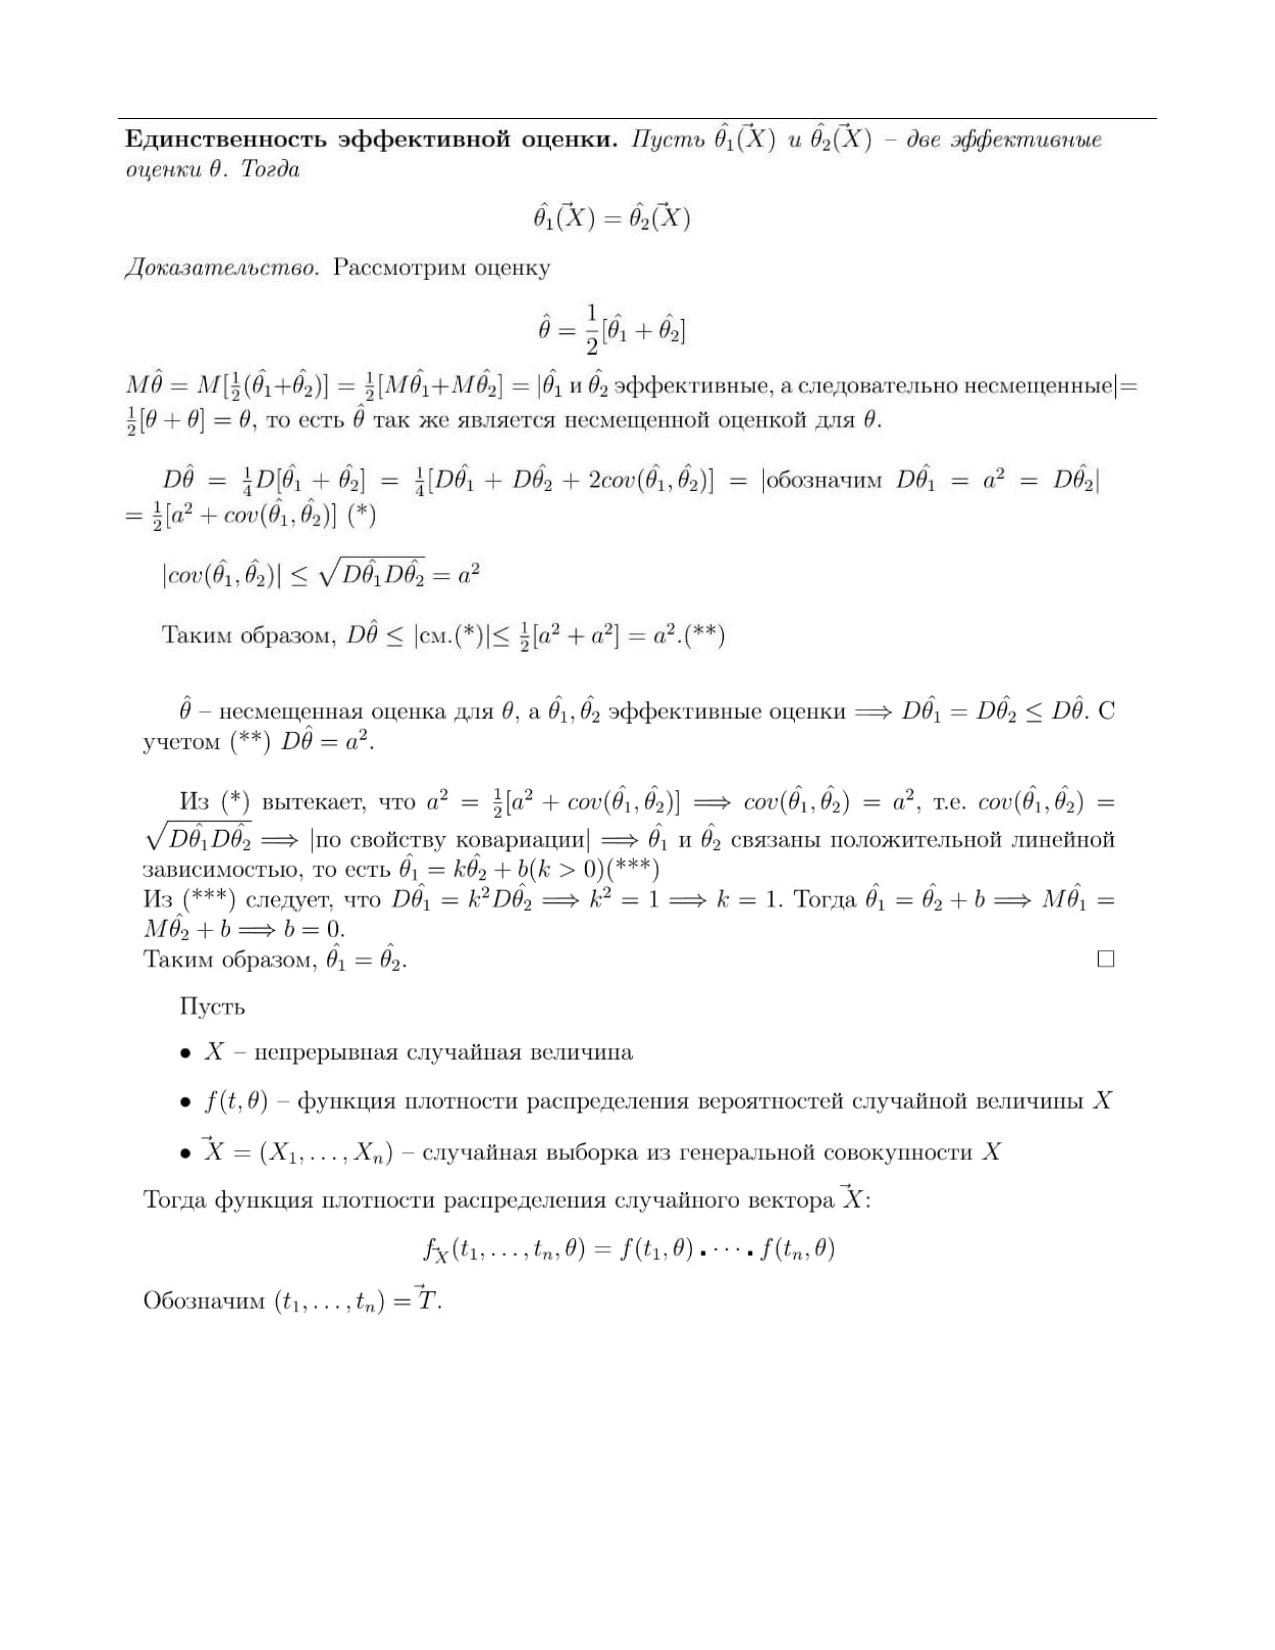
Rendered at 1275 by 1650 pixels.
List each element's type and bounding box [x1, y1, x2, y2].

picture [118, 118, 1157, 656]
picture [118, 687, 1157, 1326]
